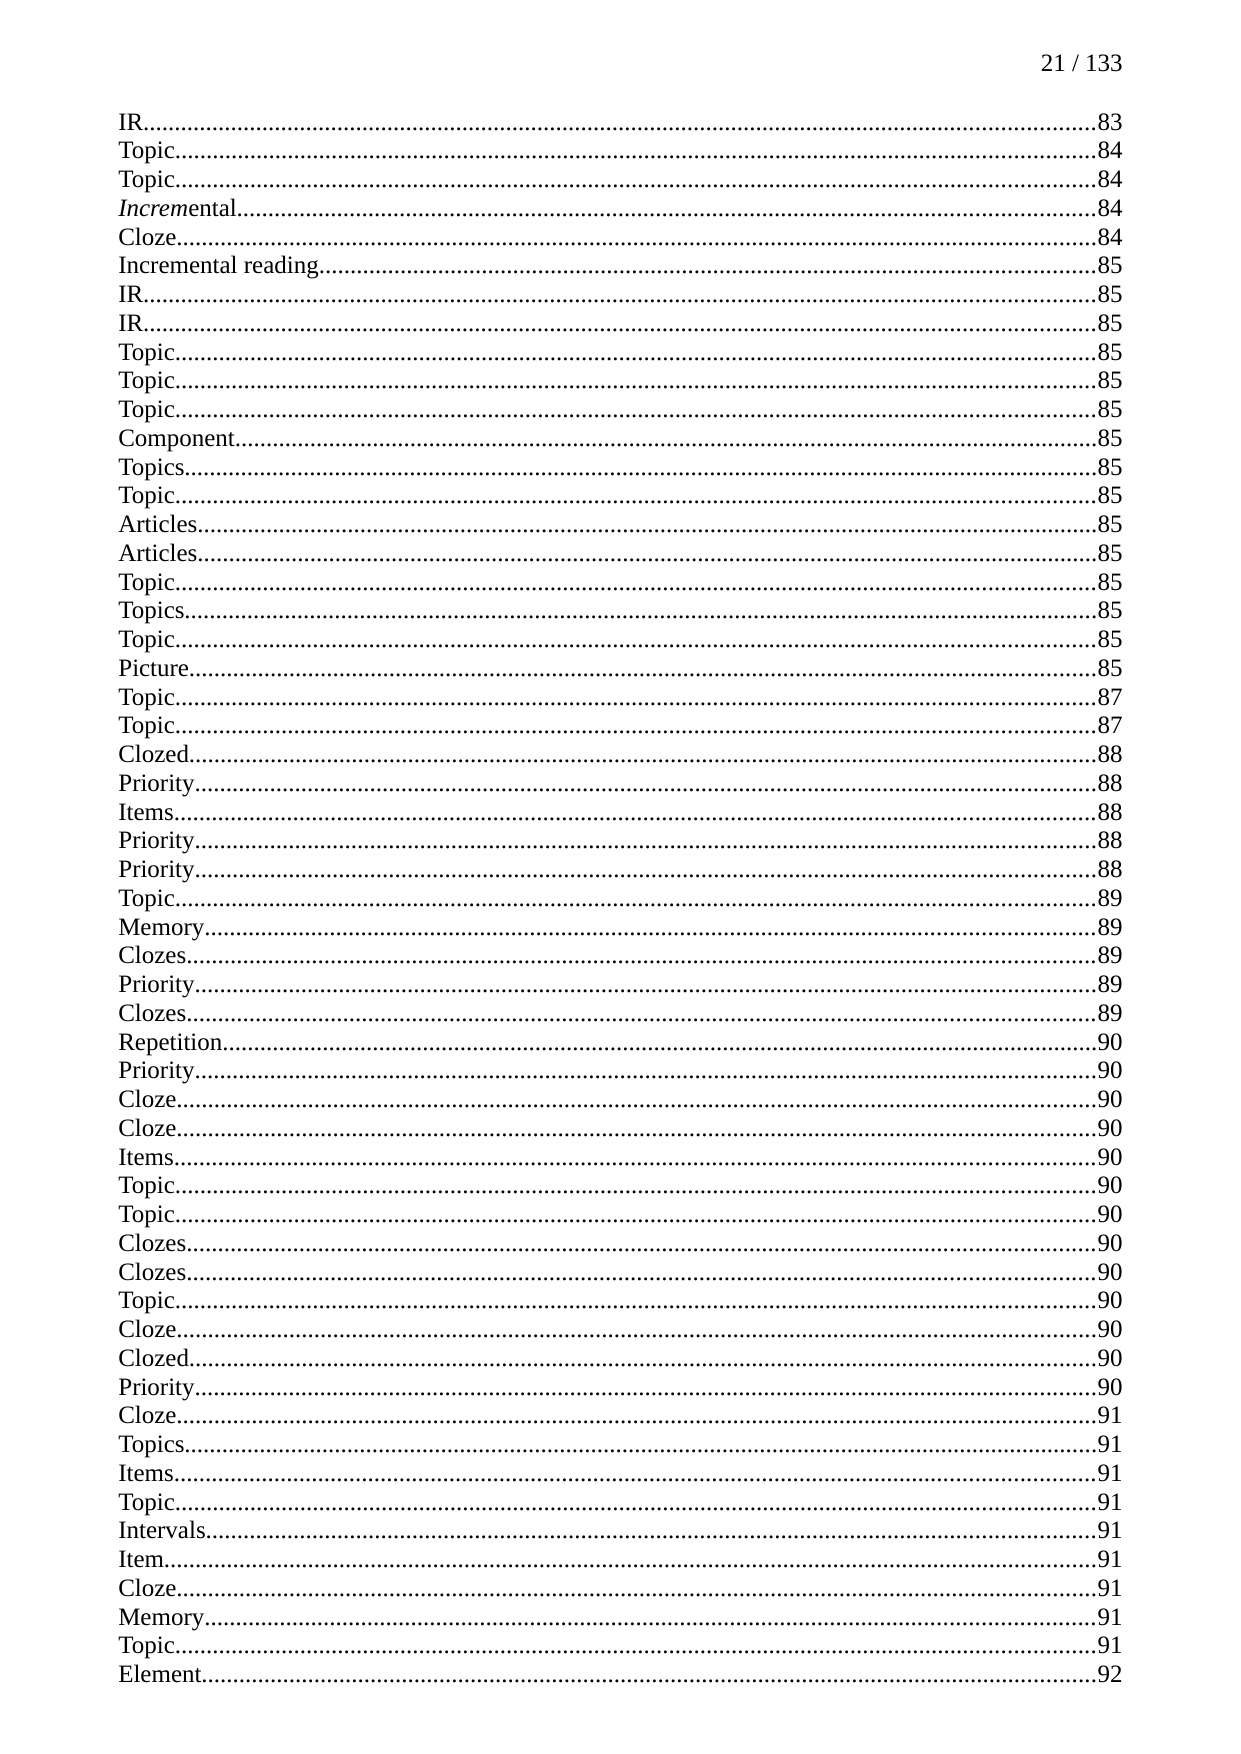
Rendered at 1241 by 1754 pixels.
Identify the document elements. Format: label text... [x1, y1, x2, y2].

text Topic 91 [118, 1487, 1122, 1516]
text Repetition 90 [118, 1027, 1122, 1056]
text Topic 85 [118, 366, 1122, 394]
text Cloze 90 [118, 1084, 1122, 1113]
text Memory 91 [118, 1602, 1122, 1631]
text Clozes 89 [118, 941, 1122, 969]
text Topic 85 [118, 567, 1122, 596]
text Topic 89 [118, 883, 1122, 912]
text Element 92 [118, 1659, 1122, 1688]
text Topic 85 [118, 624, 1122, 653]
text Memory 89 [118, 912, 1122, 941]
text IR 85 [118, 279, 1122, 308]
text Picture 85 [118, 653, 1122, 682]
text Items 91 [118, 1458, 1122, 1487]
text Topic 90 [118, 1286, 1122, 1314]
text Clozes 89 [118, 998, 1122, 1027]
text Priority 90 [118, 1056, 1122, 1084]
text Cloze 84 [118, 222, 1122, 251]
text Topic 87 [118, 711, 1122, 739]
text Topic 85 [118, 394, 1122, 423]
text Component 85 [118, 423, 1122, 452]
text Priority 88 [118, 768, 1122, 797]
text Priority 90 [118, 1372, 1122, 1401]
text Articles 85 [118, 538, 1122, 567]
text Cloze 90 [118, 1314, 1122, 1343]
text Topics 85 [118, 596, 1122, 624]
text Clozes 90 [118, 1257, 1122, 1286]
text Incremental reading 85 [118, 251, 1122, 279]
text Intervals 91 [118, 1516, 1122, 1544]
text Priority 88 [118, 854, 1122, 883]
text Items 90 [118, 1142, 1122, 1171]
text Clozed 90 [118, 1343, 1122, 1372]
text Incremental 84 [118, 193, 1122, 222]
text Topics 91 [118, 1429, 1122, 1458]
text Topic 85 [118, 481, 1122, 509]
text Topic 84 [118, 136, 1122, 164]
text Priority 88 [118, 826, 1122, 854]
text Clozes 90 [118, 1228, 1122, 1257]
text Priority 89 [118, 969, 1122, 998]
text IR 83 [118, 107, 1122, 136]
text Topic 87 [118, 682, 1122, 711]
text Cloze 91 [118, 1401, 1122, 1429]
text Topic 85 [118, 337, 1122, 366]
text Item 91 [118, 1544, 1122, 1573]
text Cloze 91 [118, 1573, 1122, 1602]
text Cloze 90 [118, 1113, 1122, 1142]
text Topics 85 [118, 452, 1122, 481]
text IR 85 [118, 308, 1122, 337]
text Articles 85 [118, 509, 1122, 538]
text Clozed 88 [118, 739, 1122, 768]
text Topic 84 [118, 164, 1122, 193]
text Topic 90 [118, 1199, 1122, 1228]
text Topic 90 [118, 1171, 1122, 1199]
text Items 88 [118, 797, 1122, 826]
text Topic 91 [118, 1631, 1122, 1659]
